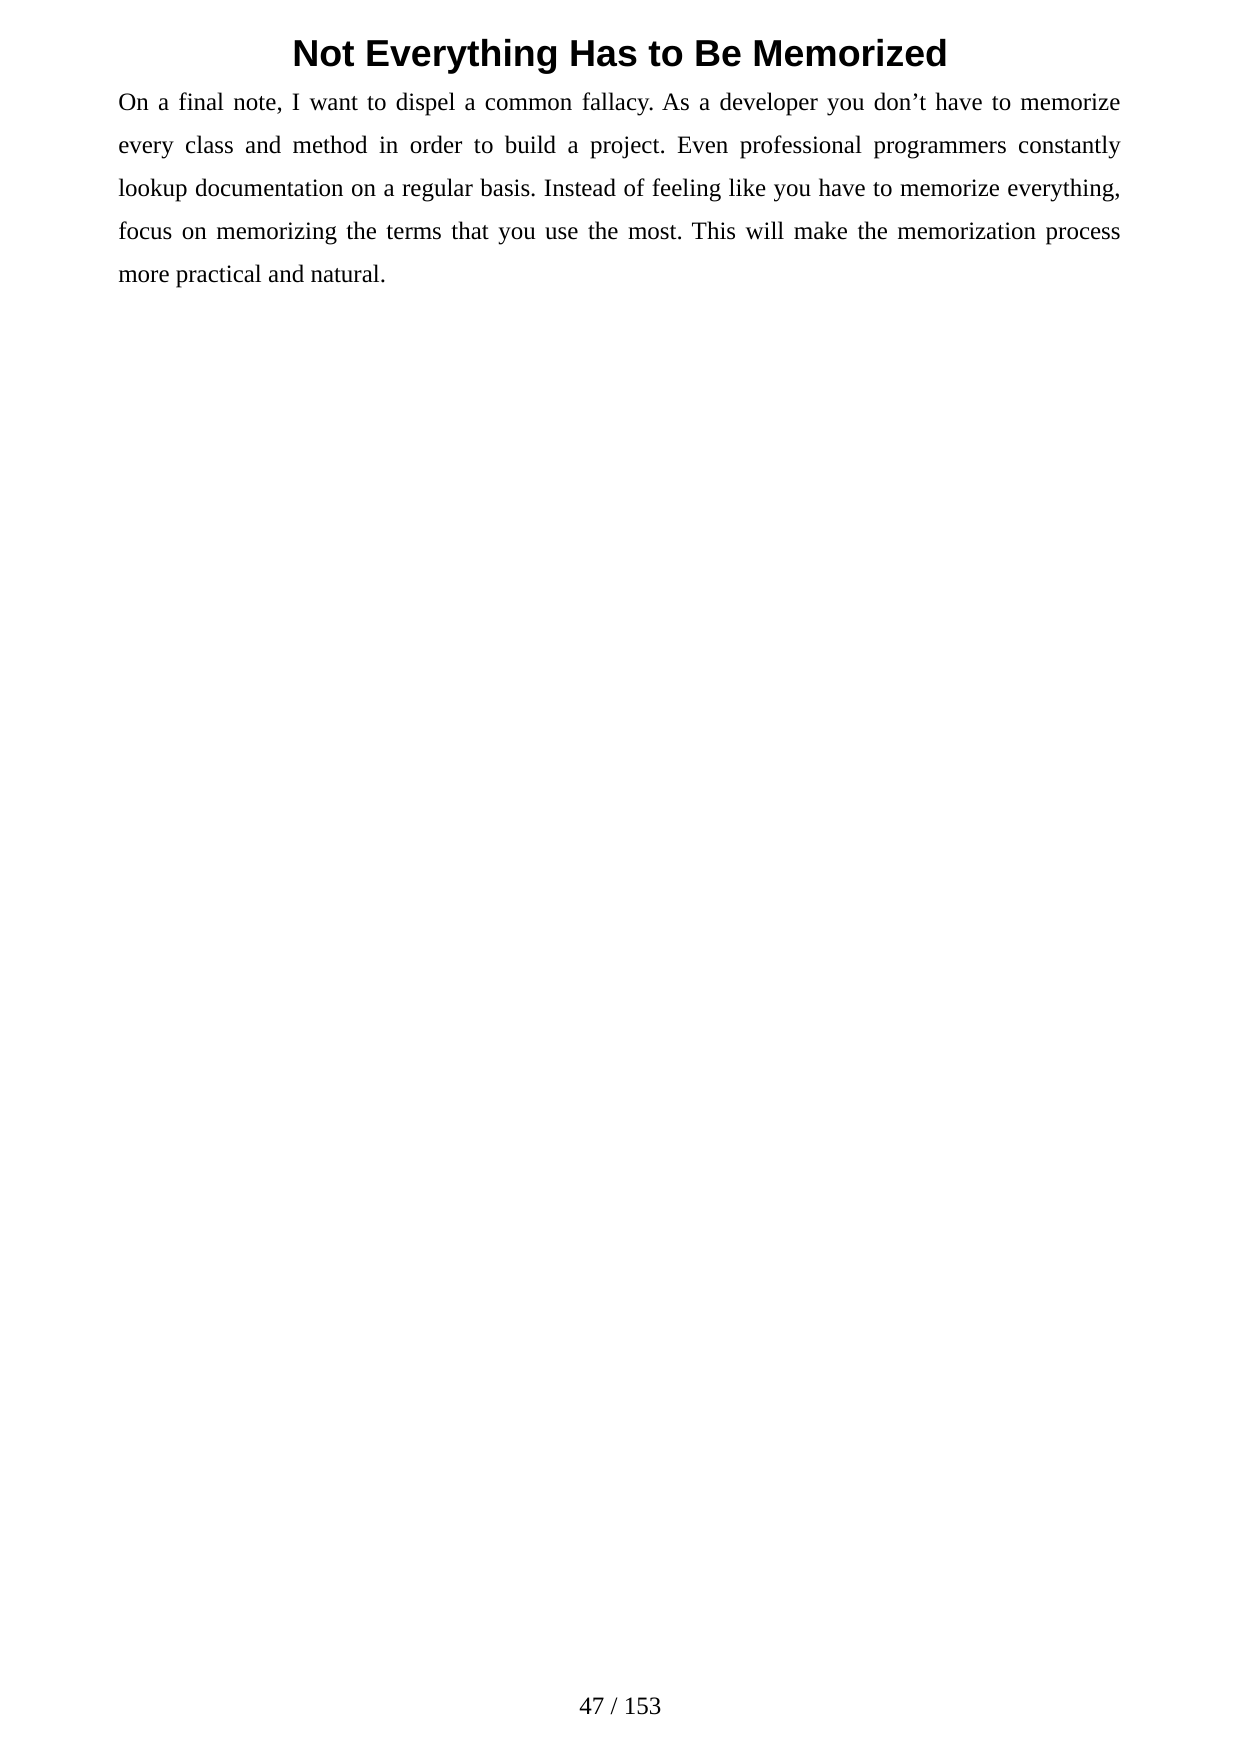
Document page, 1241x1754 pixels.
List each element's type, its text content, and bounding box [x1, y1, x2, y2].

subtitle Not Everything Has to Be Memorized [118, 31, 1122, 74]
text On a final note, I want to dispel a common fallacy. As a developer you don’t have to memorize every class and method in order to build a project. Even professional programmers constantly lookup documentation on a regular basis. Instead of feeling like you have to memorize everything, focus on memorizing the terms that you use the most. This will make the memorization process more practical and natural. [118, 87, 1122, 288]
